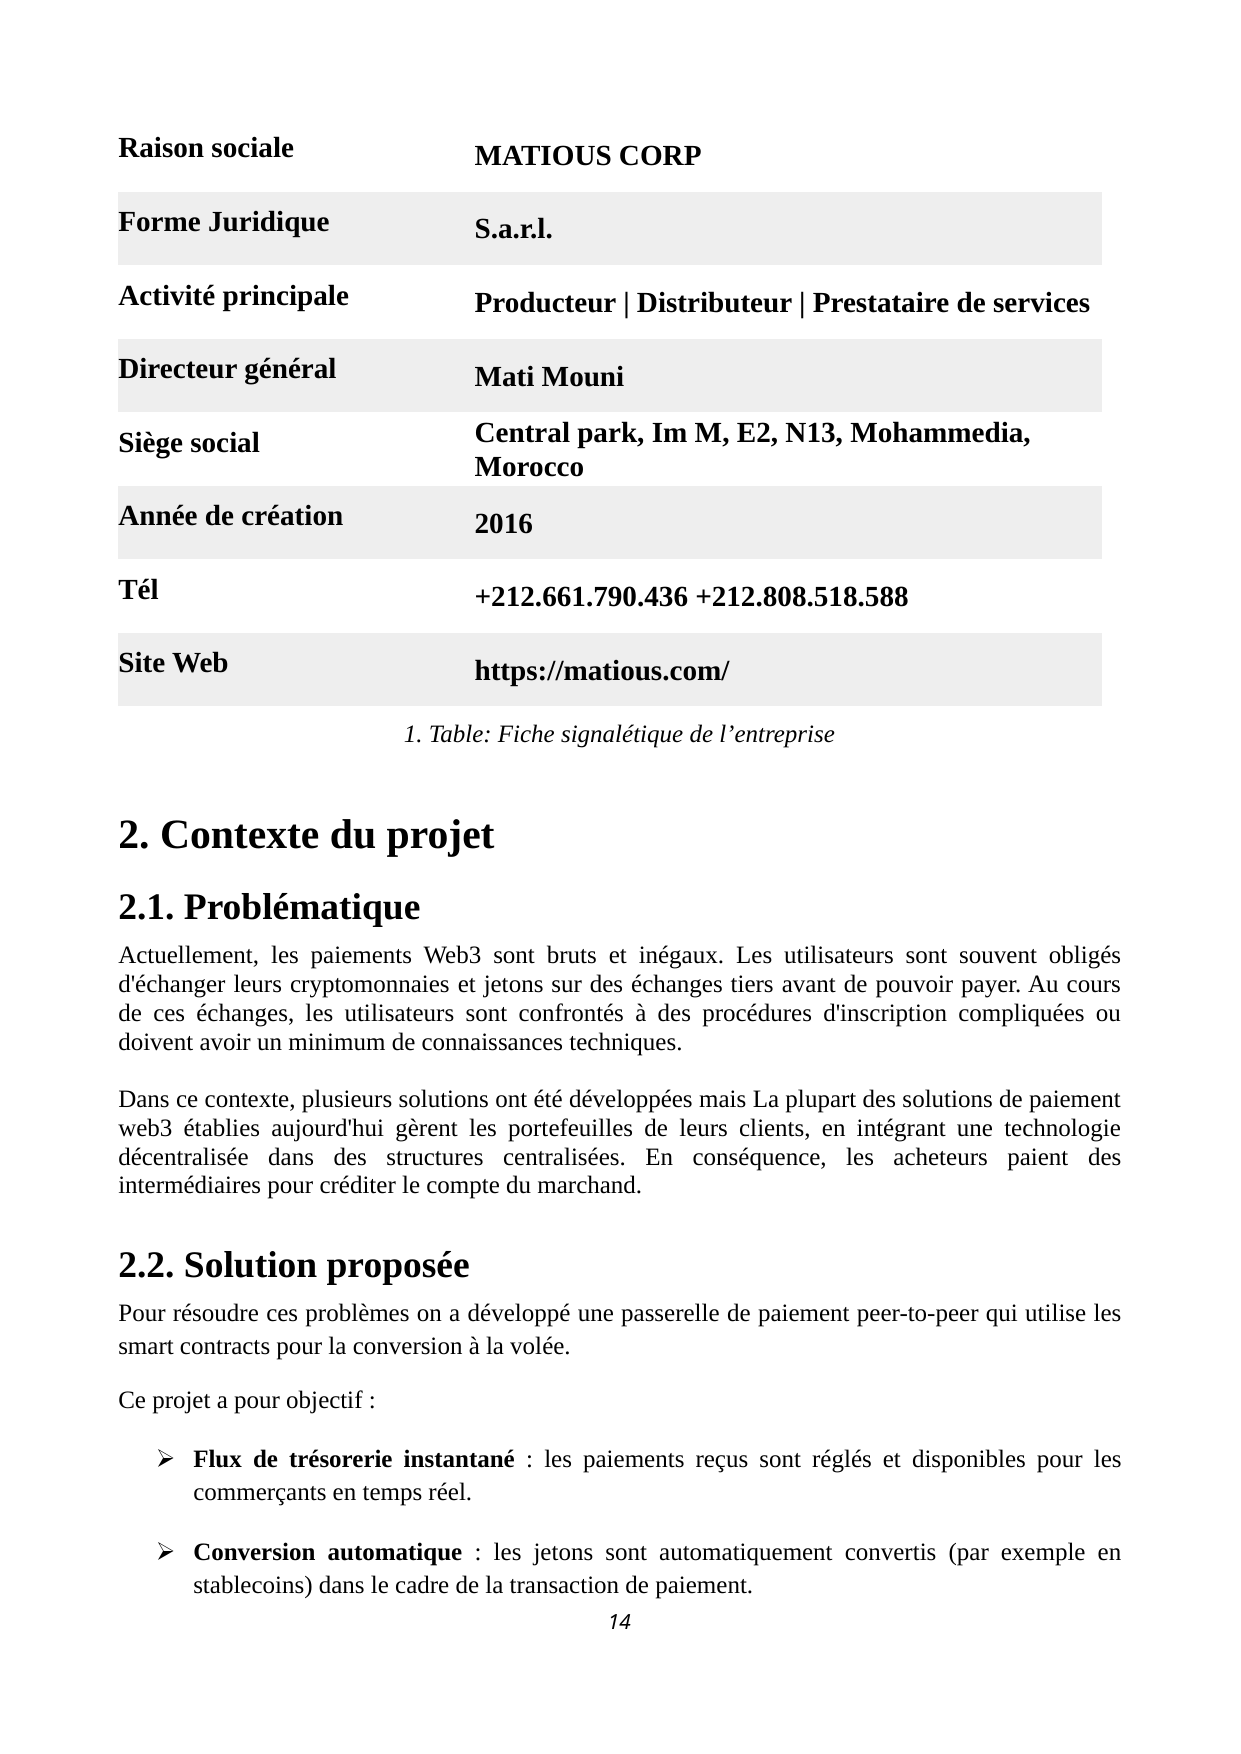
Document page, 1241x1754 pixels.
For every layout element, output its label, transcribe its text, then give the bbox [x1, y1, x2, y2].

table_cell Directeur général [118, 339, 474, 412]
table_cell Tél [118, 559, 474, 633]
table_cell Site Web [118, 633, 474, 706]
table_cell Producteur | Distributeur | Prestataire de services [474, 265, 1102, 339]
text Actuellement, les paiements Web3 sont bruts et inégaux. Les utilisateurs sont souvent obligés d'échanger leurs cryptomonnaies et jetons sur des échanges tiers avant de pouvoir payer. Au cours de ces échanges, les utilisateurs sont confrontés à des procédures d'inscription compliquées ou doivent avoir un minimum de connaissances techniques. [118, 940, 1122, 1055]
table_cell https://matious.com/ [474, 633, 1102, 706]
table_cell Central park, Im M, E2, N13, Mohammedia, Morocco [474, 412, 1102, 486]
text 1. Table: Fiche signalétique de l’entreprise [118, 719, 1122, 748]
subtitle 2.2. Solution proposée [118, 1242, 1122, 1286]
subtitle 2. Contexte du projet [118, 810, 1122, 858]
list Flux de trésorerie instantané : les paiements reçus sont réglés et disponibles pour les commerçants en temps réel. [156, 1444, 1122, 1506]
table_header Raison sociale [118, 118, 474, 192]
table_cell Activité principale [118, 265, 474, 339]
subtitle 2.1. Problématique [118, 885, 1122, 928]
table_cell Siège social [118, 412, 474, 486]
text Dans ce contexte, plusieurs solutions ont été développées mais La plupart des solutions de paiement web3 établies aujourd'hui gèrent les portefeuilles de leurs clients, en intégrant une technologie décentralisée dans des structures centralisées. En conséquence, les acheteurs paient des intermédiaires pour créditer le compte du marchand. [118, 1084, 1122, 1199]
text Ce projet a pour objectif : [118, 1385, 1122, 1413]
text Pour résoudre ces problèmes on a développé une passerelle de paiement peer-to-peer qui utilise les smart contracts pour la conversion à la volée. [118, 1298, 1122, 1360]
table_cell Forme Juridique [118, 192, 474, 265]
table_cell +212.661.790.436 +212.808.518.588 [474, 559, 1102, 633]
list Conversion automatique : les jetons sont automatiquement convertis (par exemple en stablecoins) dans le cadre de la transaction de paiement. [156, 1537, 1122, 1598]
table_cell 2016 [474, 486, 1102, 559]
table_cell S.a.r.l. [474, 192, 1102, 265]
table_cell Mati Mouni [474, 339, 1102, 412]
table_cell Année de création [118, 486, 474, 559]
table_header MATIOUS CORP [474, 118, 1102, 192]
